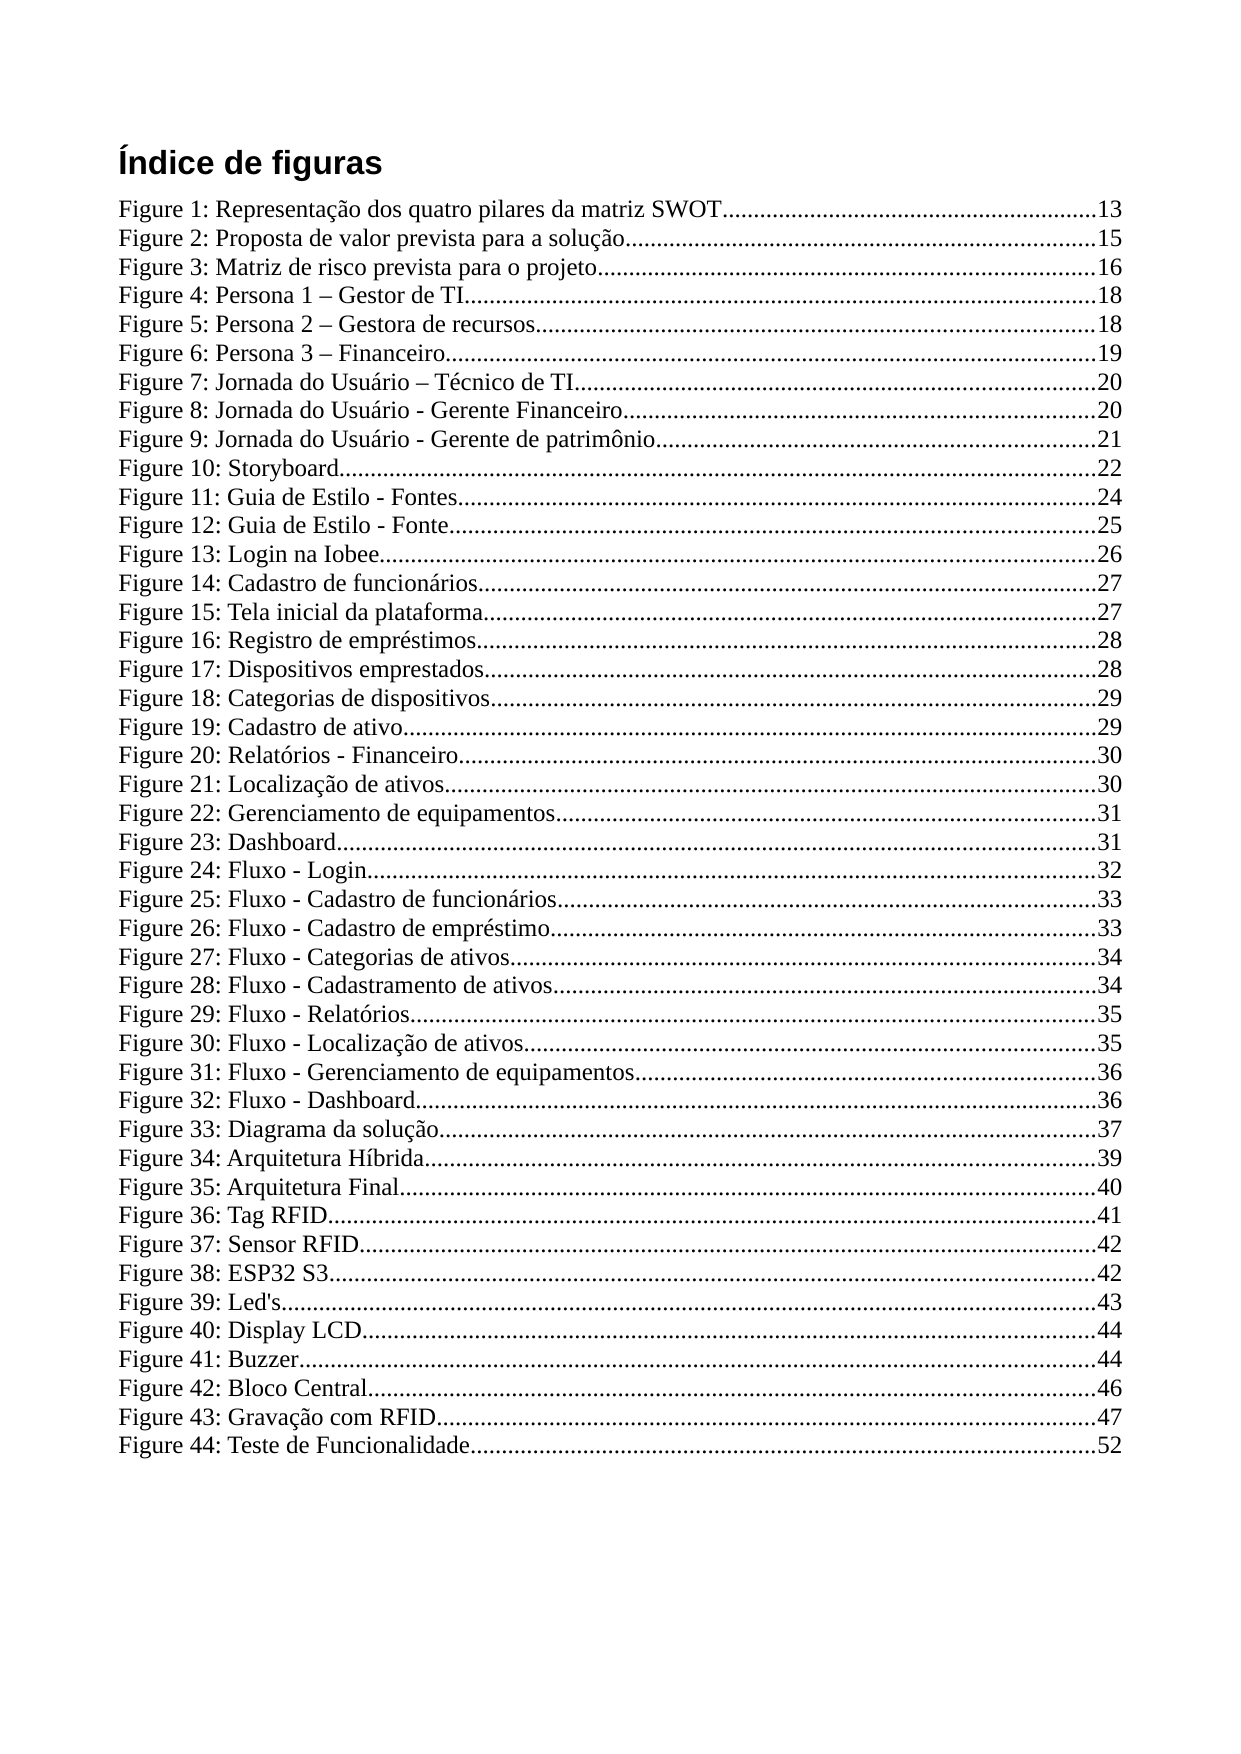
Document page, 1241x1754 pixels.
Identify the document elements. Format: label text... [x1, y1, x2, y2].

text Figure 13: Login na Iobee 26 [118, 539, 1122, 568]
text Figure 30: Fluxo - Localização de ativos 35 [118, 1028, 1122, 1057]
text Figure 38: ESP32 S3 42 [118, 1258, 1122, 1287]
text Figure 43: Gravação com RFID 47 [118, 1402, 1122, 1430]
text Figure 23: Dashboard 31 [118, 827, 1122, 855]
text Figure 6: Persona 3 – Financeiro 19 [118, 338, 1122, 367]
text Figure 41: Buzzer 44 [118, 1344, 1122, 1373]
text Figure 36: Tag RFID 41 [118, 1200, 1122, 1229]
text Figure 29: Fluxo - Relatórios 35 [118, 999, 1122, 1028]
text Figure 20: Relatórios - Financeiro 30 [118, 740, 1122, 769]
text Figure 34: Arquitetura Híbrida 39 [118, 1143, 1122, 1172]
text Figure 33: Diagrama da solução 37 [118, 1114, 1122, 1143]
text Figure 2: Proposta de valor prevista para a solução 15 [118, 223, 1122, 252]
text Figure 22: Gerenciamento de equipamentos 31 [118, 798, 1122, 827]
text Figure 32: Fluxo - Dashboard 36 [118, 1085, 1122, 1114]
text Figure 26: Fluxo - Cadastro de empréstimo 33 [118, 913, 1122, 942]
text Figure 1: Representação dos quatro pilares da matriz SWOT 13 [118, 194, 1122, 223]
subtitle Índice de figuras [118, 143, 1122, 182]
text Figure 15: Tela inicial da plataforma 27 [118, 597, 1122, 625]
text Figure 17: Dispositivos emprestados 28 [118, 654, 1122, 683]
text Figure 5: Persona 2 – Gestora de recursos 18 [118, 309, 1122, 338]
text Figure 24: Fluxo - Login 32 [118, 855, 1122, 884]
text Figure 3: Matriz de risco prevista para o projeto 16 [118, 252, 1122, 280]
text Figure 14: Cadastro de funcionários 27 [118, 568, 1122, 597]
text Figure 39: Led's 43 [118, 1287, 1122, 1315]
text Figure 11: Guia de Estilo - Fontes 24 [118, 482, 1122, 510]
text Figure 18: Categorias de dispositivos 29 [118, 683, 1122, 712]
text Figure 28: Fluxo - Cadastramento de ativos 34 [118, 970, 1122, 999]
text Figure 27: Fluxo - Categorias de ativos 34 [118, 942, 1122, 970]
text Figure 42: Bloco Central 46 [118, 1373, 1122, 1402]
text Figure 12: Guia de Estilo - Fonte 25 [118, 510, 1122, 539]
text Figure 9: Jornada do Usuário - Gerente de patrimônio 21 [118, 424, 1122, 453]
text Figure 25: Fluxo - Cadastro de funcionários 33 [118, 884, 1122, 913]
text Figure 31: Fluxo - Gerenciamento de equipamentos 36 [118, 1057, 1122, 1085]
text Figure 21: Localização de ativos 30 [118, 769, 1122, 798]
text Figure 19: Cadastro de ativo 29 [118, 712, 1122, 740]
text Figure 40: Display LCD 44 [118, 1315, 1122, 1344]
text Figure 44: Teste de Funcionalidade 52 [118, 1430, 1122, 1459]
text Figure 8: Jornada do Usuário - Gerente Financeiro 20 [118, 395, 1122, 424]
text Figure 10: Storyboard 22 [118, 453, 1122, 482]
text Figure 16: Registro de empréstimos 28 [118, 625, 1122, 654]
text Figure 4: Persona 1 – Gestor de TI 18 [118, 280, 1122, 309]
text Figure 37: Sensor RFID 42 [118, 1229, 1122, 1258]
text Figure 35: Arquitetura Final 40 [118, 1172, 1122, 1200]
text Figure 7: Jornada do Usuário – Técnico de TI 20 [118, 367, 1122, 395]
